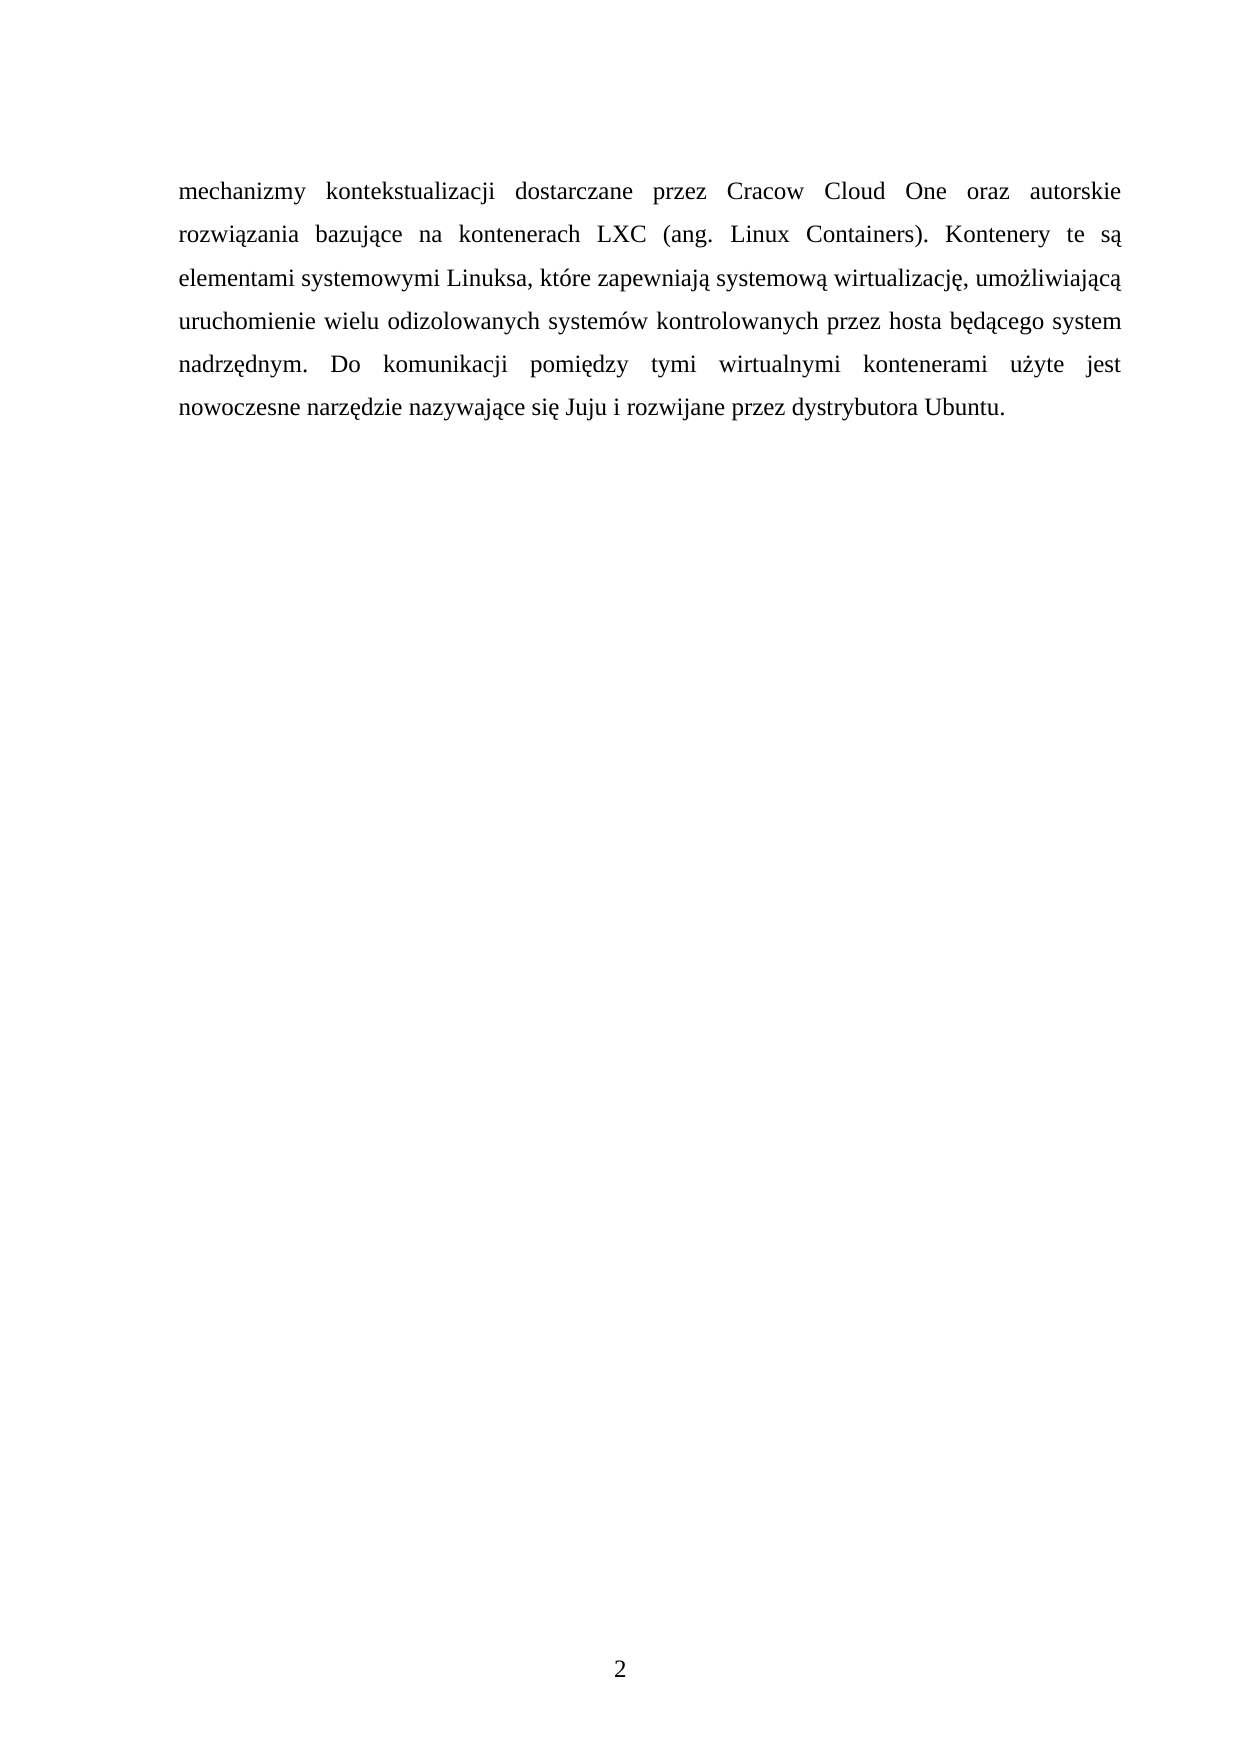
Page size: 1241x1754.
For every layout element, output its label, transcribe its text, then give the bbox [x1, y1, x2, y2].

text mechanizmy kontekstualizacji dostarczane przez Cracow Cloud One oraz autorskie rozwiązania bazujące na kontenerach LXC (ang. Linux Containers). Kontenery te są elementami systemowymi Linuksa, które zapewniają systemową wirtualizację, umożliwiającą uruchomienie wielu odizolowanych systemów kontrolowanych przez hosta będącego system nadrzędnym. Do komunikacji pomiędzy tymi wirtualnymi kontenerami użyte jest nowoczesne narzędzie nazywające się Juju i rozwijane przez dystrybutora Ubuntu. [178, 176, 1122, 421]
